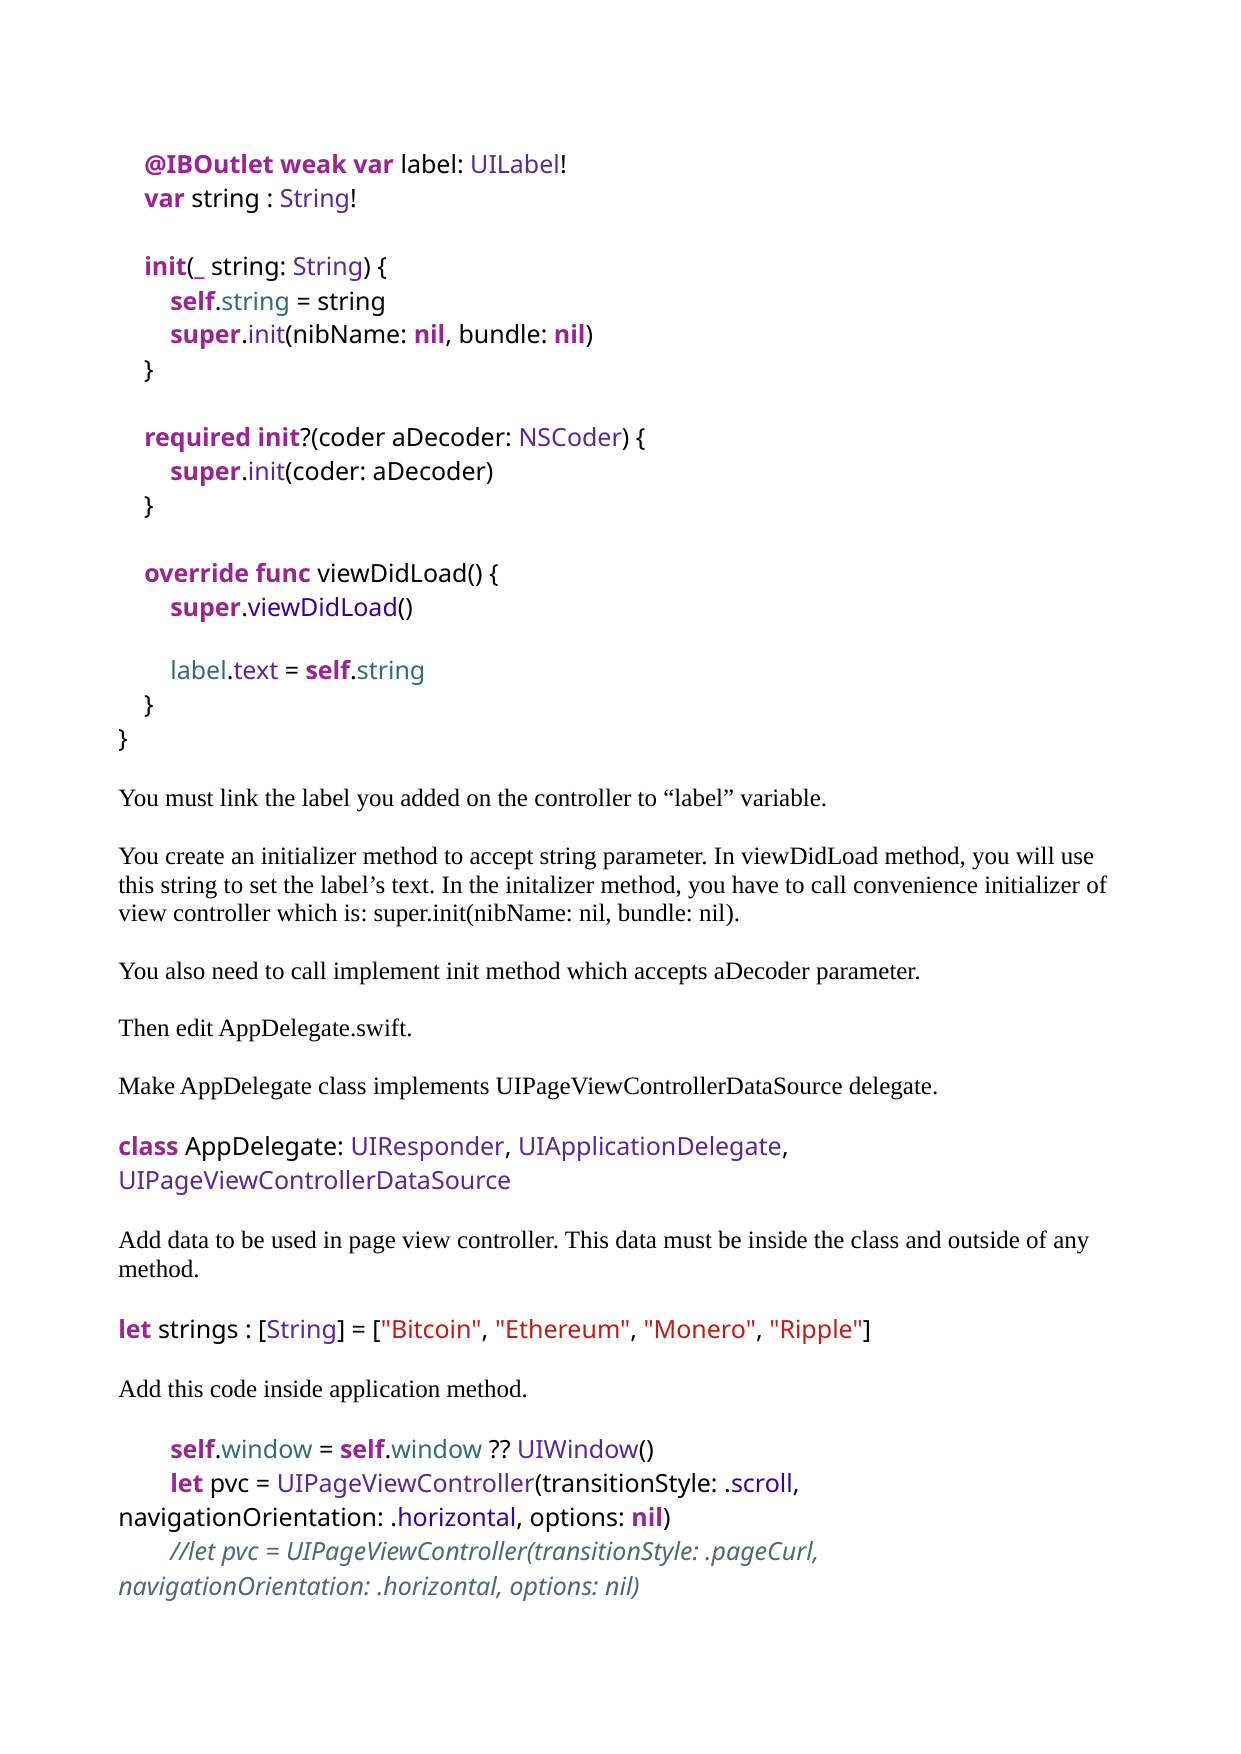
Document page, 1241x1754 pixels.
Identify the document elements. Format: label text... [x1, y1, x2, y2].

text Add data to be used in page view controller. This data must be inside the class and outside of any method. [118, 1225, 1122, 1283]
text init(_ string: String) { [118, 249, 1122, 283]
text You must link the label you added on the controller to “label” variable. [118, 783, 1122, 812]
text You create an initializer method to accept string parameter. In viewDidLoad method, you will use this string to set the label’s text. In the initalizer method, you have to call convenience initializer of view controller which is: super.init(nibName: nil, bundle: nil). [118, 841, 1122, 927]
text required init?(coder aDecoder: NSCoder) { [118, 419, 1122, 453]
text } [118, 721, 1122, 755]
text super.init(nibName: nil, bundle: nil) [118, 317, 1122, 351]
text You also need to call implement init method which accepts aDecoder parameter. [118, 956, 1122, 985]
text let strings : [String] = ["Bitcoin", "Ethereum", "Monero", "Ripple"] [118, 1312, 1122, 1346]
text } [118, 351, 1122, 385]
text @IBOutlet weak var label: UILabel! [118, 147, 1122, 181]
text } [118, 487, 1122, 522]
text Make AppDelegate class implements UIPageViewControllerDataSource delegate. [118, 1071, 1122, 1100]
text super.viewDidLoad() [118, 590, 1122, 624]
text self.string = string [118, 283, 1122, 317]
text Then edit AppDelegate.swift. [118, 1013, 1122, 1042]
text } [118, 687, 1122, 721]
text var string : String! [118, 181, 1122, 215]
text super.init(coder: aDecoder) [118, 453, 1122, 487]
text //let pvc = UIPageViewController(transitionStyle: .pageCurl, navigationOrientation: .horizontal, options: nil) [118, 1534, 1122, 1602]
text override func viewDidLoad() { [118, 556, 1122, 590]
text label.text = self.string [118, 652, 1122, 687]
text self.window = self.window ?? UIWindow() [118, 1432, 1122, 1466]
text class AppDelegate: UIResponder, UIApplicationDelegate, UIPageViewControllerDataSource [118, 1128, 1122, 1197]
text Add this code inside application method. [118, 1374, 1122, 1403]
text let pvc = UIPageViewController(transitionStyle: .scroll, navigationOrientation: .horizontal, options: nil) [118, 1466, 1122, 1534]
